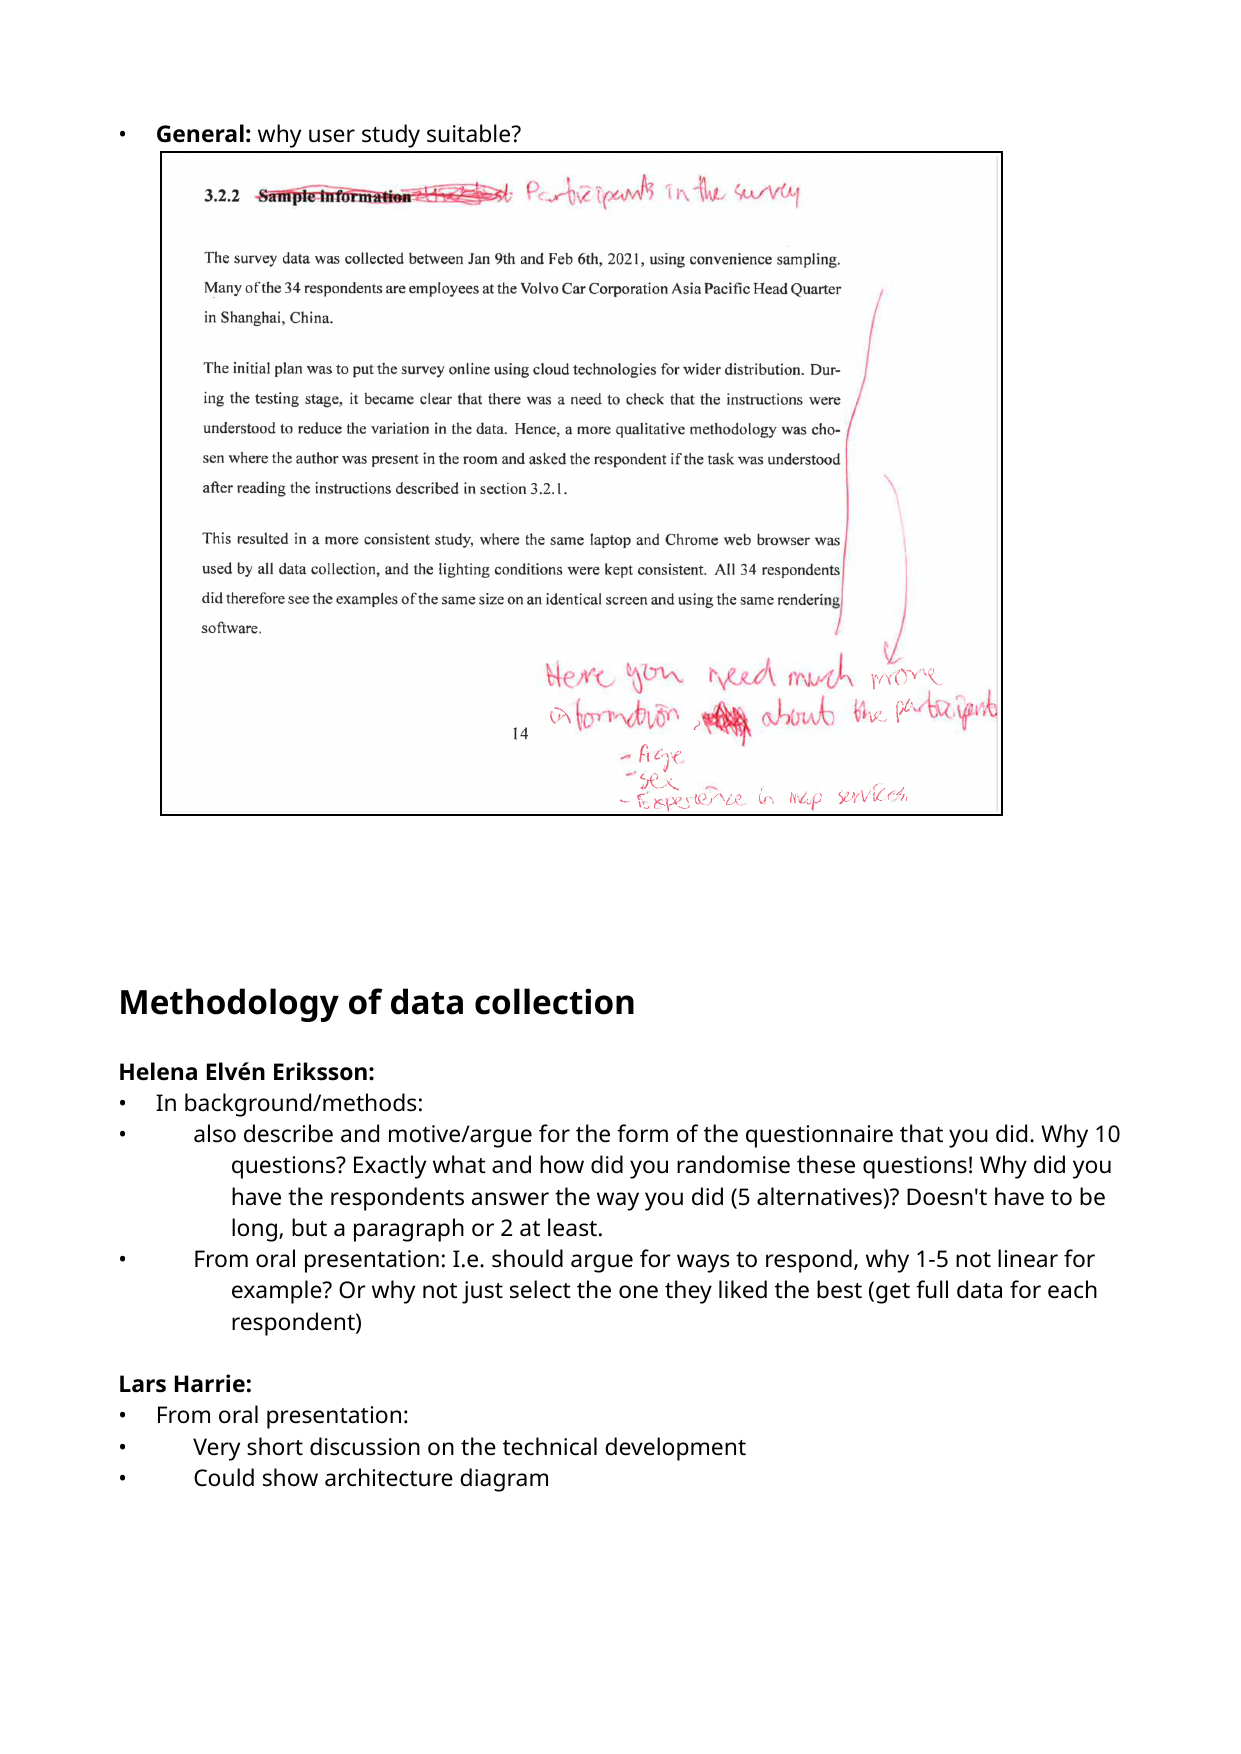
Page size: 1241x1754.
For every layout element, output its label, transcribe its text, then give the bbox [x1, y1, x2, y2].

text Helena Elvén Eriksson: [118, 1055, 1122, 1087]
text Lars Harrie: [118, 1368, 1122, 1399]
list Could show architecture diagram [118, 1462, 1122, 1493]
list From oral presentation: I.e. should argue for ways to respond, why 1-5 not linear for example? Or why not just select the one they liked the best (get full data for each respondent) [118, 1243, 1122, 1337]
text Methodology of data collection [118, 979, 1122, 1024]
list From oral presentation: [118, 1399, 1122, 1430]
list In background/methods: [118, 1087, 1122, 1118]
list General: why user study suitable? [118, 118, 1122, 149]
list [162, 153, 1001, 814]
picture [164, 156, 998, 812]
list Very short discussion on the technical development [118, 1430, 1122, 1462]
list also describe and motive/argue for the form of the questionnaire that you did. Why 10 questions? Exactly what and how did you randomise these questions! Why did you have the respondents answer the way you did (5 alternatives)? Doesn't have to be long, but a paragraph or 2 at least. [118, 1118, 1122, 1243]
